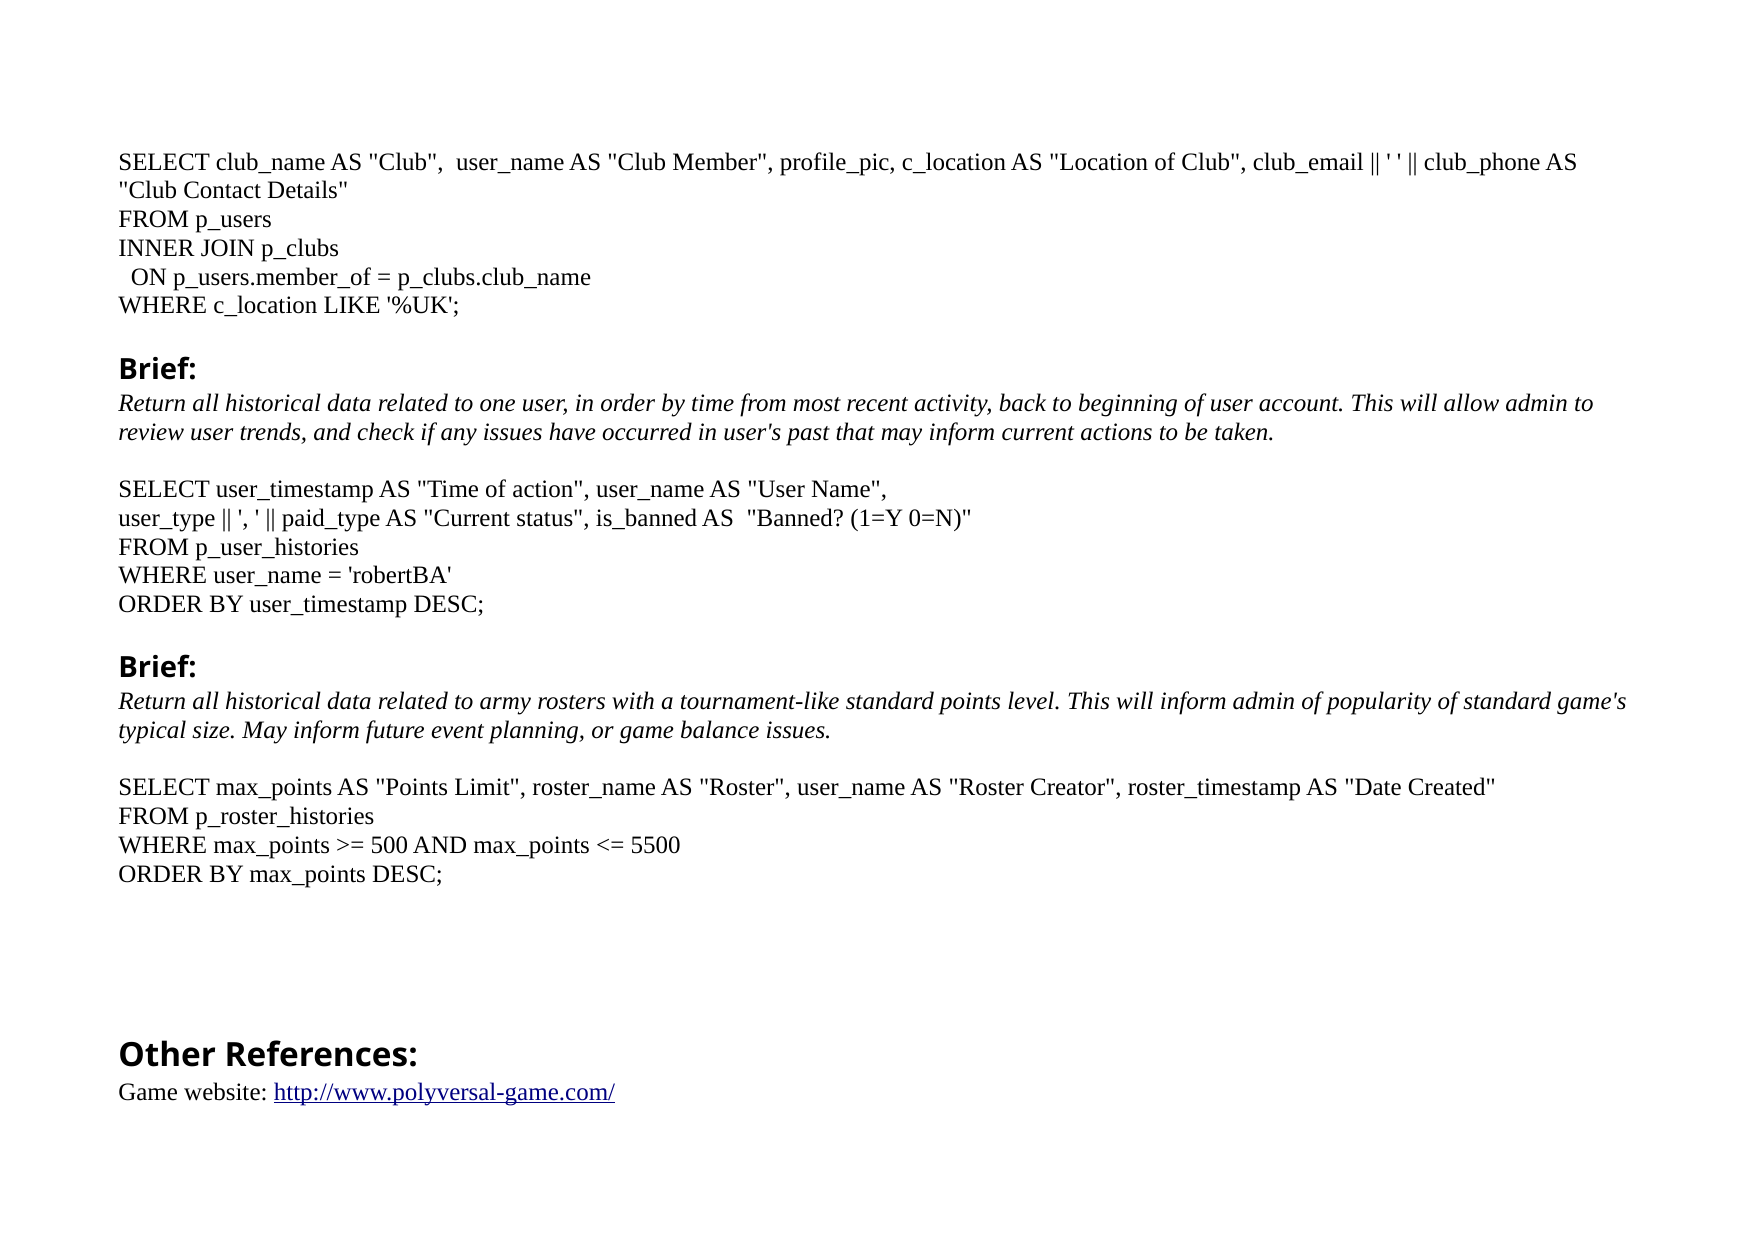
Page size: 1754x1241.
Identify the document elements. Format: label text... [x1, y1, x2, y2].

text Brief: [118, 348, 1636, 388]
text Game website: http://www.polyversal-game.com/ [118, 1077, 1636, 1105]
text SELECT club_name AS "Club", user_name AS "Club Member", profile_pic, c_location AS "Location of Club", club_email || ' ' || club_phone AS "Club Contact Details" [118, 147, 1636, 204]
text FROM p_user_histories [118, 532, 1636, 560]
text ON p_users.member_of = p_clubs.club_name [118, 262, 1636, 291]
text ORDER BY user_timestamp DESC; [118, 589, 1636, 618]
text Return all historical data related to one user, in order by time from most recent activity, back to beginning of user account. This will allow admin to review user trends, and check if any issues have occurred in user's past that may inform current actions to be taken. [118, 388, 1636, 445]
text WHERE user_name = 'robertBA' [118, 560, 1636, 589]
text FROM p_roster_histories [118, 801, 1636, 830]
text SELECT user_timestamp AS "Time of action", user_name AS "User Name", [118, 474, 1636, 503]
text Brief: [118, 647, 1636, 686]
text SELECT max_points AS "Points Limit", roster_name AS "Roster", user_name AS "Roster Creator", roster_timestamp AS "Date Created" [118, 772, 1636, 801]
text INNER JOIN p_clubs [118, 233, 1636, 262]
text ORDER BY max_points DESC; [118, 859, 1636, 887]
text Return all historical data related to army rosters with a tournament-like standard points level. This will inform admin of popularity of standard game's typical size. May inform future event planning, or game balance issues. [118, 686, 1636, 744]
text Other References: [118, 1031, 1636, 1077]
text WHERE c_location LIKE '%UK'; [118, 291, 1636, 319]
text WHERE max_points >= 500 AND max_points <= 5500 [118, 830, 1636, 859]
text FROM p_users [118, 204, 1636, 233]
text user_type || ', ' || paid_type AS "Current status", is_banned AS "Banned? (1=Y 0=N)" [118, 503, 1636, 532]
